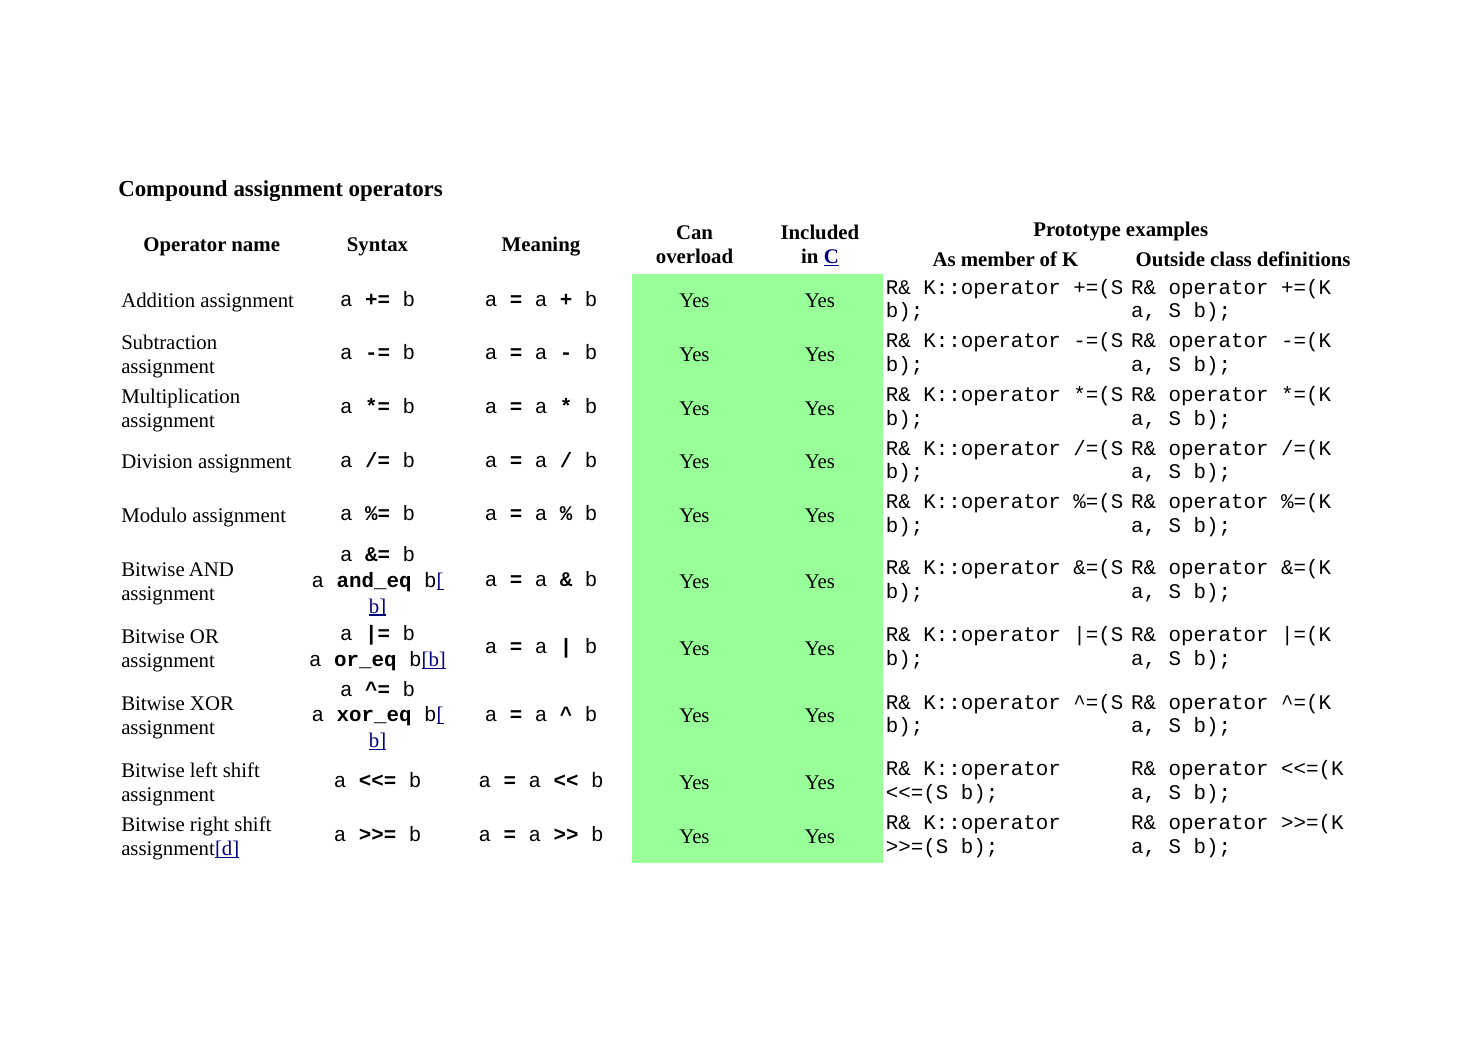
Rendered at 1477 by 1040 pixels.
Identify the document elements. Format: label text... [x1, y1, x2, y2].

table_cell Yes [632, 274, 757, 327]
table_cell Subtraction assignment [118, 327, 305, 381]
table_cell a = a >> b [450, 809, 632, 863]
table_cell R& K::operator &=(S b); [883, 541, 1128, 621]
table_header [118, 118, 136, 150]
table_cell Yes [632, 676, 757, 755]
table_cell Addition assignment [118, 274, 305, 327]
table_cell R& operator ^=(K a, S b); [1128, 676, 1358, 755]
table_cell R& operator *=(K a, S b); [1128, 381, 1358, 435]
table_header Included in C [757, 214, 883, 274]
table_cell Yes [632, 755, 757, 809]
table_cell Yes [757, 327, 883, 381]
table_cell As member of K [883, 244, 1128, 274]
table_cell a = a / b [450, 435, 632, 488]
table_header Syntax [305, 214, 450, 274]
table_cell Bitwise AND assignment [118, 541, 305, 621]
table_cell Bitwise XOR assignment [118, 676, 305, 755]
table_cell a -= b [305, 327, 450, 381]
table_cell a = a - b [450, 327, 632, 381]
table_cell R& K::operator -=(S b); [883, 327, 1128, 381]
table_cell Yes [632, 809, 757, 863]
table_cell a = a + b [450, 274, 632, 327]
table_cell R& operator &=(K a, S b); [1128, 541, 1358, 621]
table_cell Bitwise right shift assignment[d] [118, 809, 305, 863]
table_cell a ^= b a xor_eq b[b] [305, 676, 450, 755]
table_cell a = a << b [450, 755, 632, 809]
table_cell R& K::operator ^=(S b); [883, 676, 1128, 755]
table_cell R& operator /=(K a, S b); [1128, 435, 1358, 488]
table_cell Yes [632, 488, 757, 541]
table_cell Bitwise left shift assignment [118, 755, 305, 809]
table_cell R& K::operator |=(S b); [883, 621, 1128, 676]
table_cell R& operator |=(K a, S b); [1128, 621, 1358, 676]
table_cell Multiplication assignment [118, 381, 305, 435]
table_cell a = a % b [450, 488, 632, 541]
table_cell R& operator >>=(K a, S b); [1128, 809, 1358, 863]
table_cell R& K::operator <<=(S b); [883, 755, 1128, 809]
table_cell Yes [757, 755, 883, 809]
table_cell Yes [632, 621, 757, 676]
table_cell a = a ^ b [450, 676, 632, 755]
table_cell Yes [632, 381, 757, 435]
table_header Can overload [632, 214, 757, 274]
table_cell Yes [632, 327, 757, 381]
table_header Prototype examples [883, 214, 1358, 244]
table_cell Division assignment [118, 435, 305, 488]
table_cell a = a * b [450, 381, 632, 435]
table_cell Yes [757, 541, 883, 621]
table_cell R& K::operator +=(S b); [883, 274, 1128, 327]
table_cell Yes [757, 621, 883, 676]
table_cell Yes [757, 381, 883, 435]
table_cell R& K::operator %=(S b); [883, 488, 1128, 541]
table_cell Yes [757, 676, 883, 755]
table_cell Outside class definitions [1128, 244, 1358, 274]
table_cell a /= b [305, 435, 450, 488]
table_cell Yes [632, 435, 757, 488]
table_cell a = a & b [450, 541, 632, 621]
table_cell a &= b a and_eq b[b] [305, 541, 450, 621]
table_cell Modulo assignment [118, 488, 305, 541]
table_cell R& K::operator *=(S b); [883, 381, 1128, 435]
table_cell a = a | b [450, 621, 632, 676]
table_cell R& operator <<=(K a, S b); [1128, 755, 1358, 809]
table_cell R& operator -=(K a, S b); [1128, 327, 1358, 381]
table_cell a >>= b [305, 809, 450, 863]
table_cell Yes [757, 488, 883, 541]
table_cell Yes [757, 435, 883, 488]
table_cell Bitwise OR assignment [118, 621, 305, 676]
table_cell a += b [305, 274, 450, 327]
table_cell R& K::operator >>=(S b); [883, 809, 1128, 863]
table_cell a %= b [305, 488, 450, 541]
table_header Operator name [118, 214, 305, 274]
table_cell Yes [632, 541, 757, 621]
table_header Meaning [450, 214, 632, 274]
table_cell R& operator %=(K a, S b); [1128, 488, 1358, 541]
table_cell R& K::operator /=(S b); [883, 435, 1128, 488]
table_cell Yes [757, 274, 883, 327]
table_cell Yes [757, 809, 883, 863]
table_cell a |= b a or_eq b[b] [305, 621, 450, 676]
subtitle Compound assignment operators [118, 175, 1358, 202]
table_cell R& operator +=(K a, S b); [1128, 274, 1358, 327]
table_cell a *= b [305, 381, 450, 435]
table_cell a <<= b [305, 755, 450, 809]
